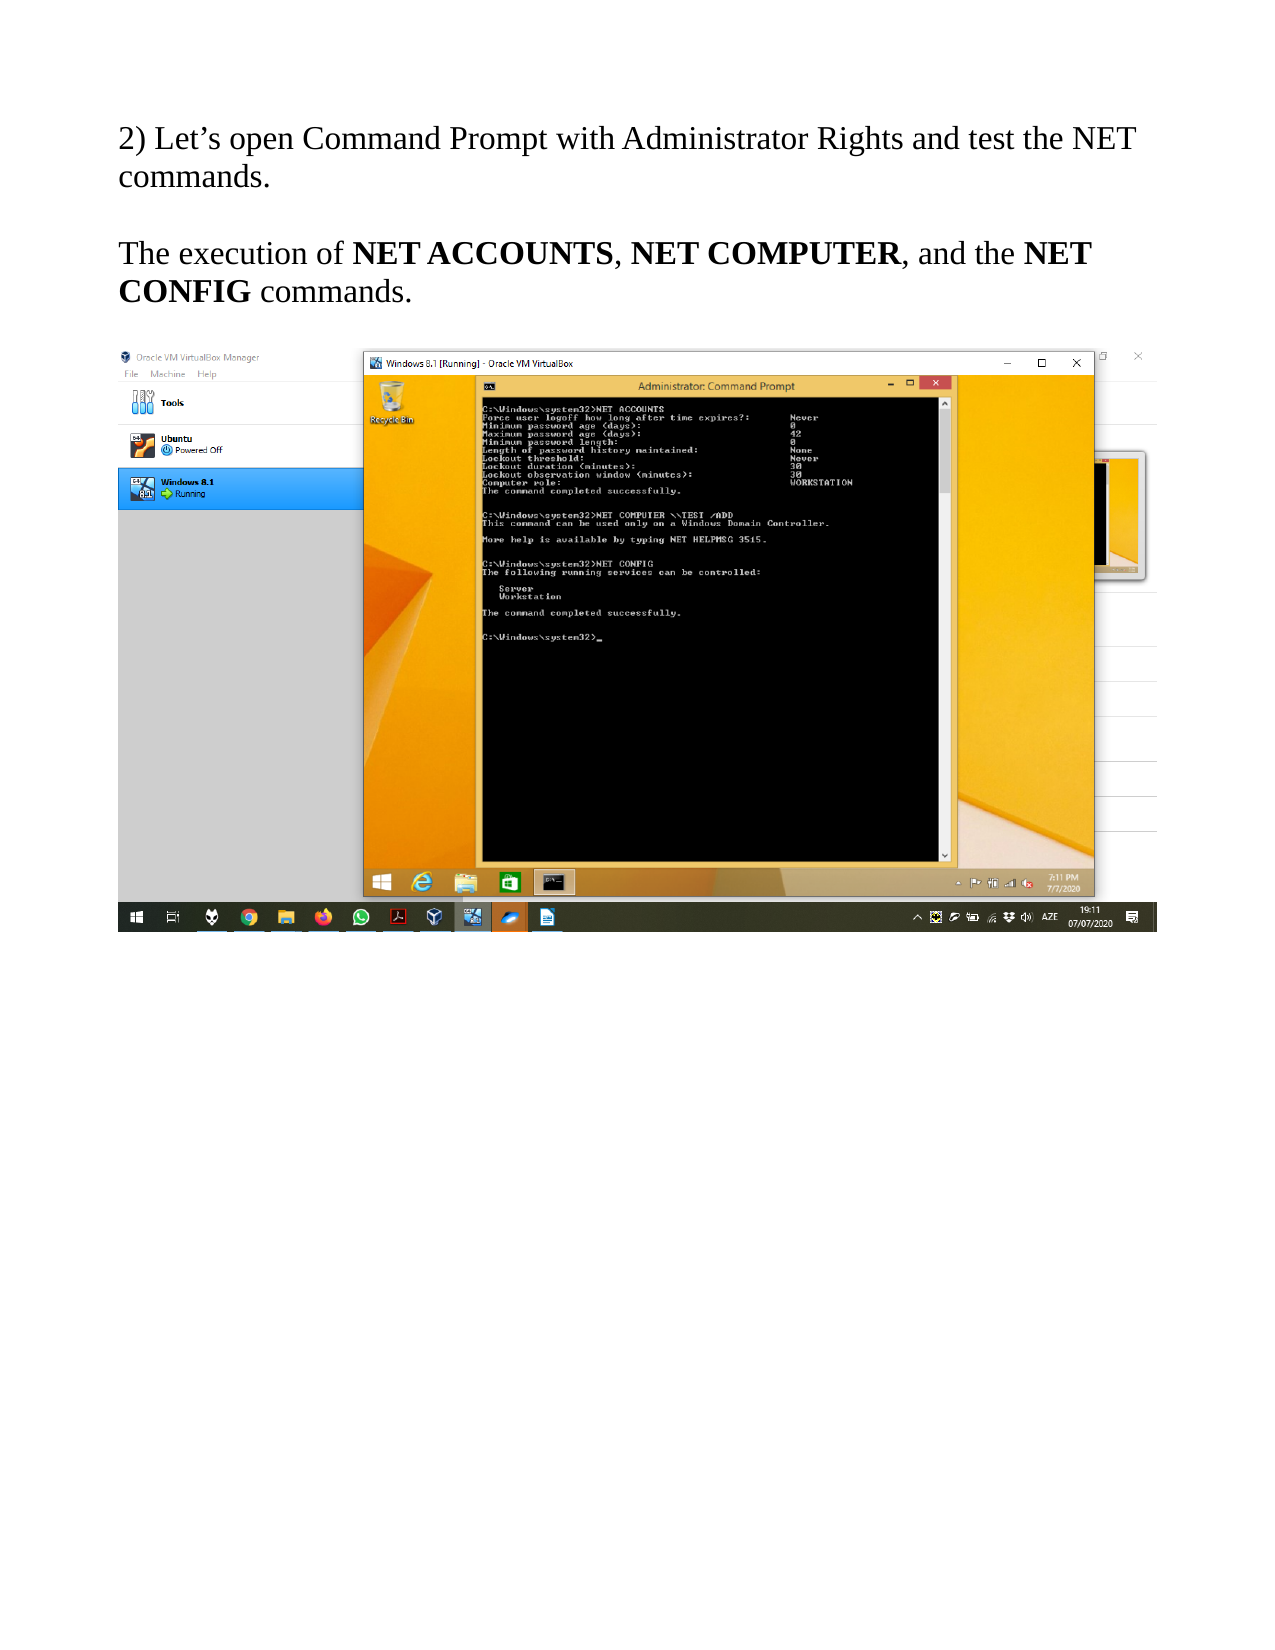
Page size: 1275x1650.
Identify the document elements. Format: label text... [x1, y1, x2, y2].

picture [118, 348, 1157, 932]
text The execution of NET ACCOUNTS, NET COMPUTER, and the NET CONFIG commands. [118, 233, 1157, 310]
text 2) Let’s open Command Prompt with Administrator Rights and test the NET commands. [118, 118, 1157, 195]
